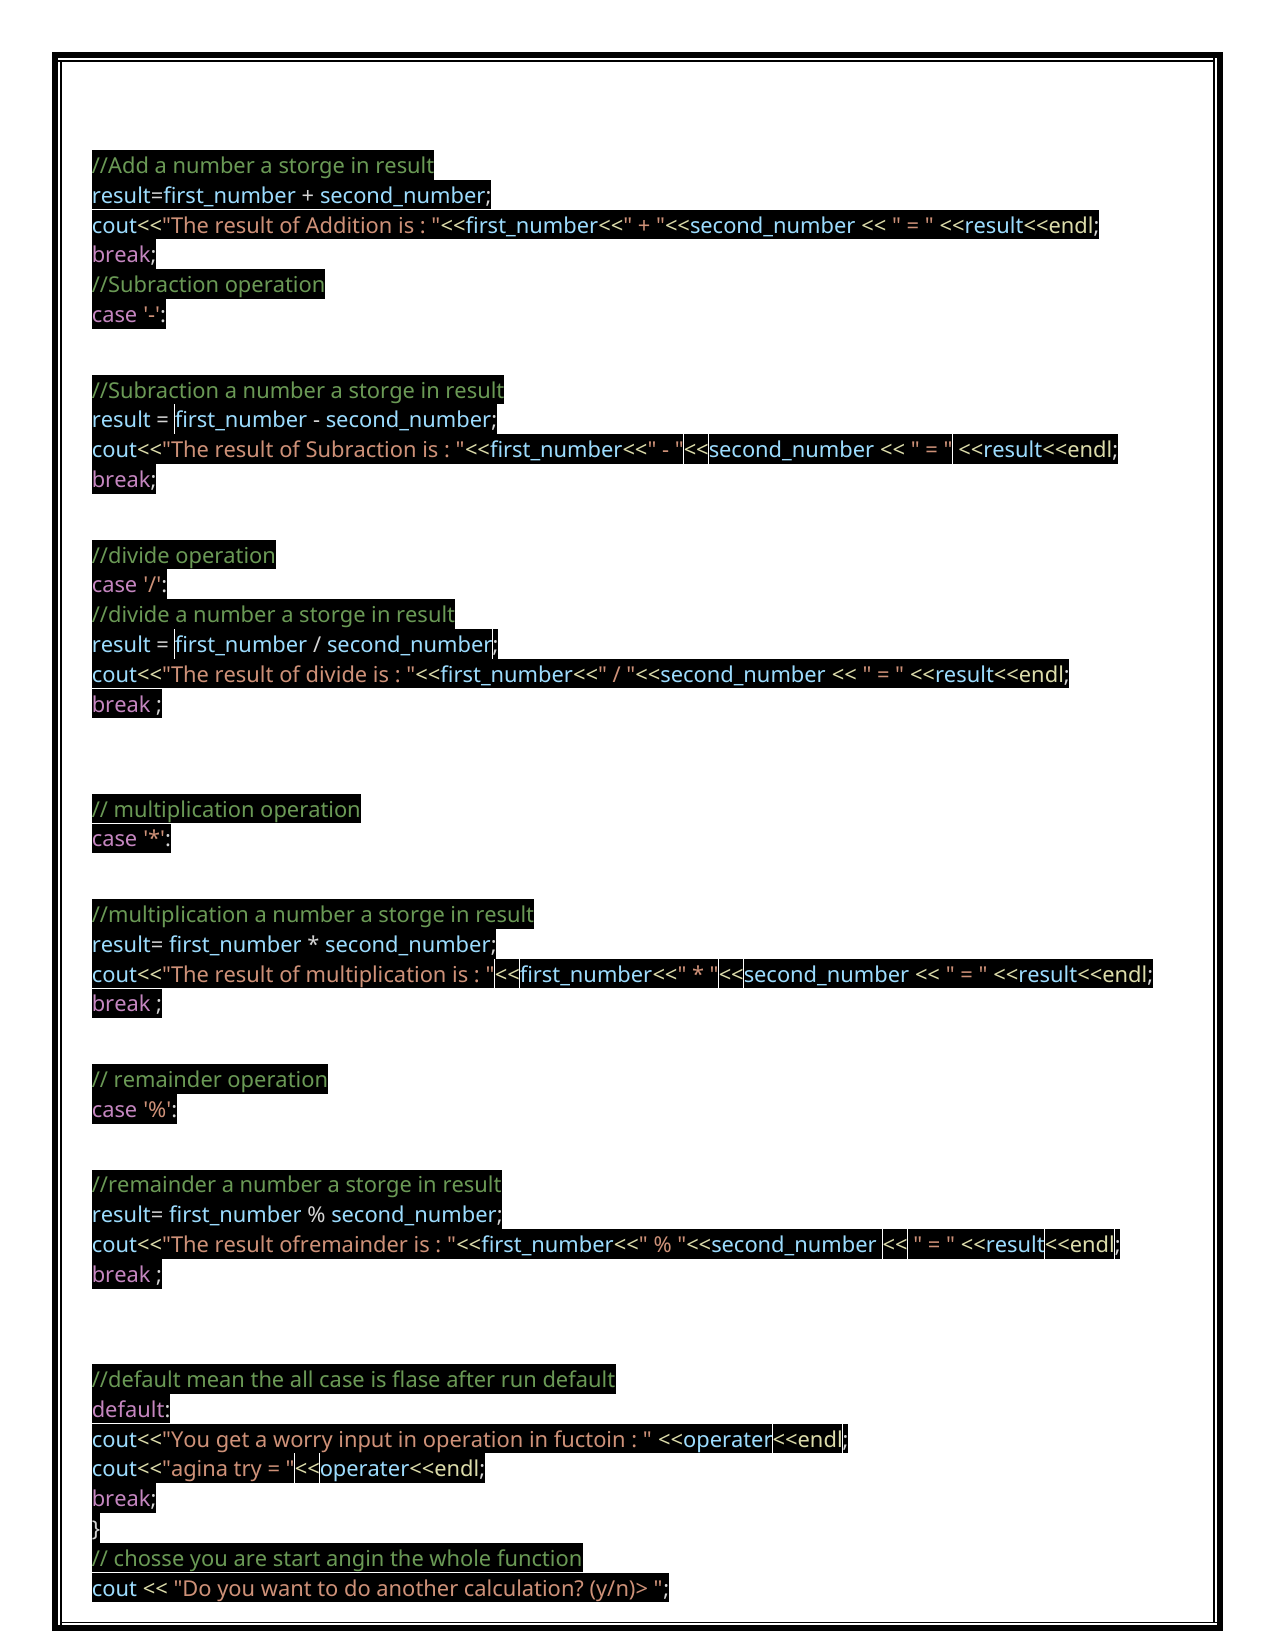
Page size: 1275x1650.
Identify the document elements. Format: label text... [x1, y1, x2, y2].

text } [92, 1513, 1204, 1543]
text case '*': [92, 823, 1204, 853]
text case '/': [92, 569, 1204, 599]
text default: [92, 1394, 1204, 1423]
text //default mean the all case is flase after run default [92, 1364, 1204, 1394]
text cout<<"The result of Subraction is : "<<first_number<<" - "<<second_number << " = " <<result<<endl; [92, 434, 1204, 464]
text break; [92, 464, 1204, 494]
text //Add a number a storge in result [92, 150, 1204, 180]
text // chosse you are start angin the whole function [92, 1543, 1204, 1572]
text //remainder a number a storge in result [92, 1169, 1204, 1199]
text result= first_number % second_number; [92, 1199, 1204, 1229]
text break ; [92, 988, 1204, 1018]
text case '-': [92, 299, 1204, 329]
text break; [92, 239, 1204, 269]
text cout<<"The result ofremainder is : "<<first_number<<" % "<<second_number << " = " <<result<<endl; [92, 1229, 1204, 1259]
text cout << "Do you want to do another calculation? (y/n)> "; [92, 1572, 1204, 1602]
text case '%': [92, 1094, 1204, 1124]
text result = first_number / second_number; [92, 629, 1204, 659]
text cout<<"agina try = "<<operater<<endl; [92, 1453, 1204, 1483]
text result = first_number - second_number; [92, 404, 1204, 434]
text break; [92, 1483, 1204, 1513]
text break ; [92, 1259, 1204, 1289]
text // multiplication operation [92, 794, 1204, 823]
text //multiplication a number a storge in result [92, 899, 1204, 929]
text cout<<"The result of multiplication is : "<<first_number<<" * "<<second_number << " = " <<result<<endl; [92, 959, 1204, 988]
text cout<<"You get a worry input in operation in fuctoin : " <<operater<<endl; [92, 1423, 1204, 1453]
text cout<<"The result of Addition is : "<<first_number<<" + "<<second_number << " = " <<result<<endl; [92, 209, 1204, 239]
text result= first_number * second_number; [92, 929, 1204, 959]
text break ; [92, 688, 1204, 718]
text //divide a number a storge in result [92, 599, 1204, 629]
text //Subraction operation [92, 269, 1204, 299]
text result=first_number + second_number; [92, 180, 1204, 209]
text //Subraction a number a storge in result [92, 374, 1204, 404]
text cout<<"The result of divide is : "<<first_number<<" / "<<second_number << " = " <<result<<endl; [92, 659, 1204, 688]
text // remainder operation [92, 1064, 1204, 1094]
text //divide operation [92, 539, 1204, 569]
